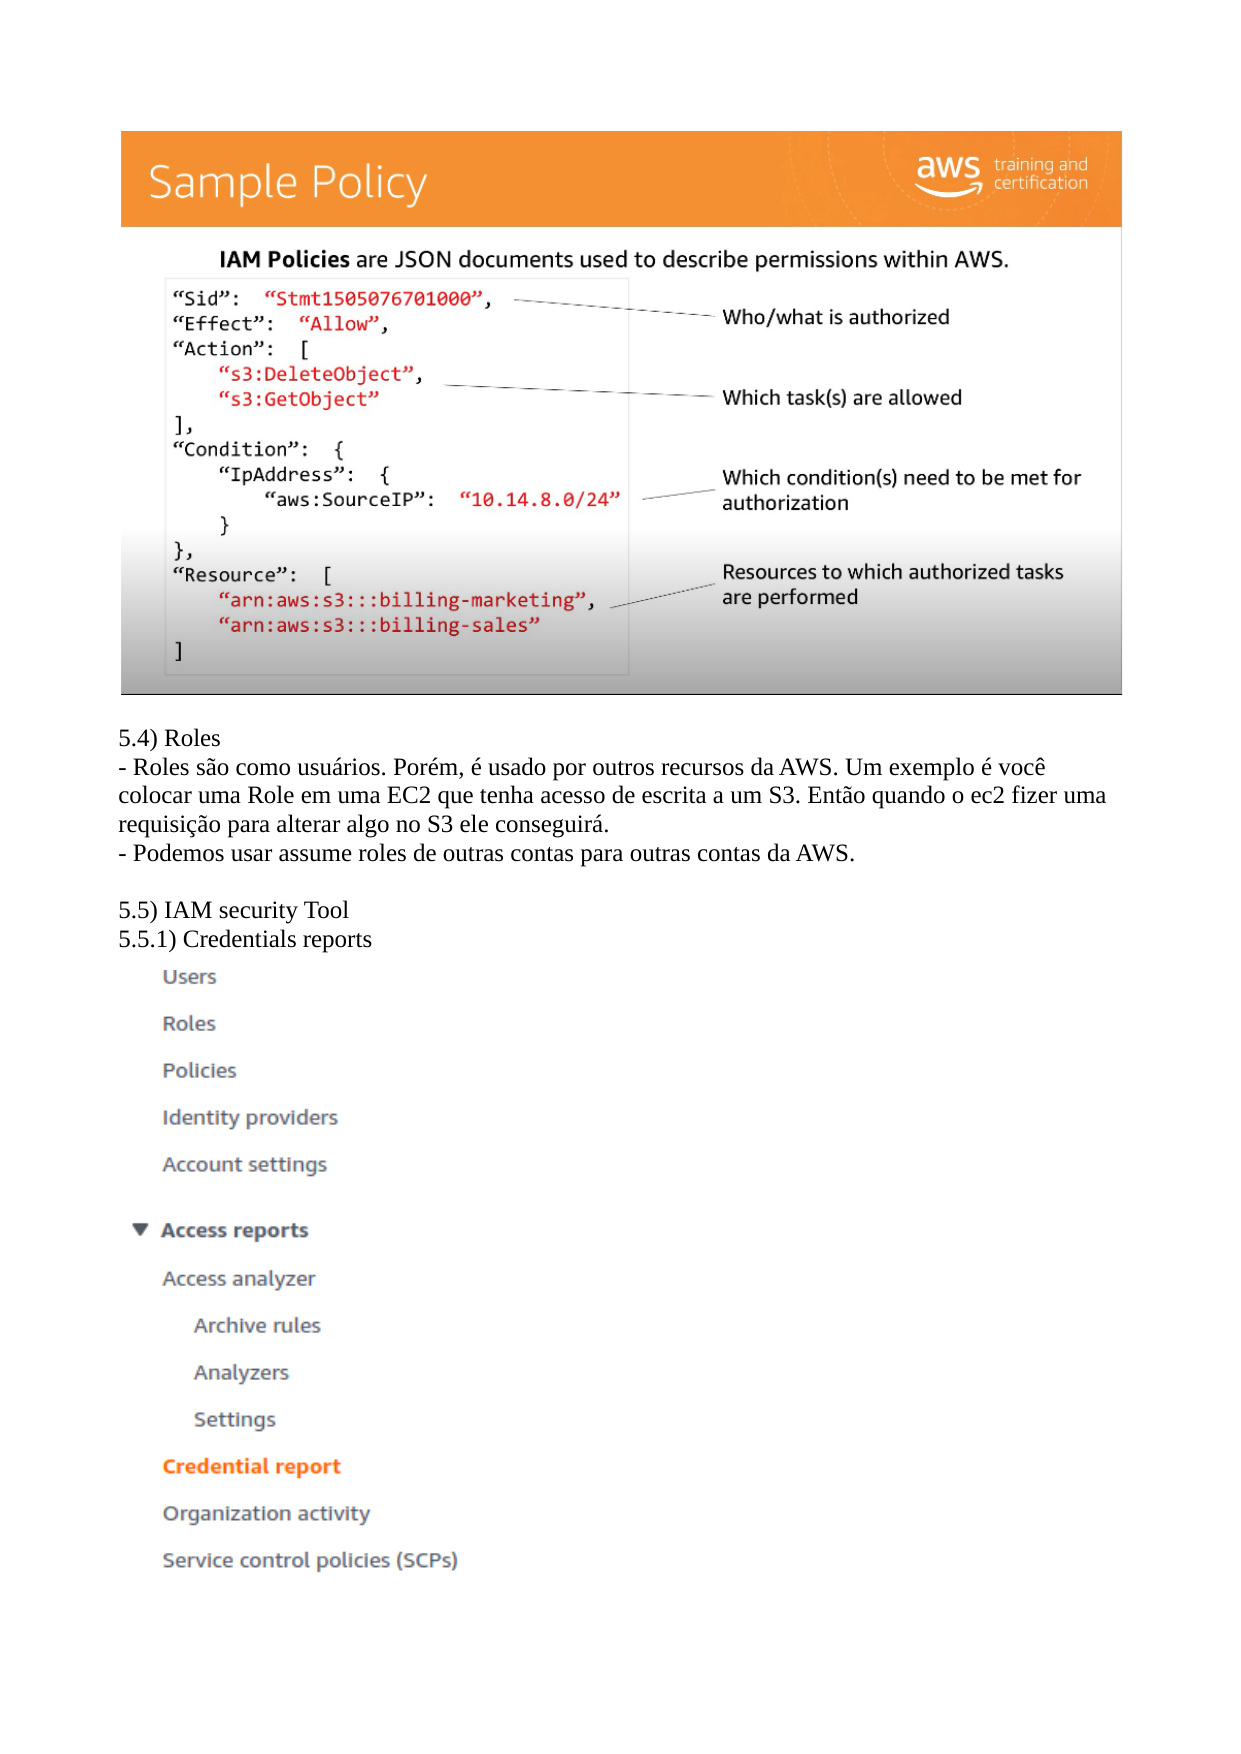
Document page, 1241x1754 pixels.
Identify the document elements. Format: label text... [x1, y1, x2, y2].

picture [114, 970, 545, 1588]
picture [118, 131, 1123, 695]
text 5.5.1) Credentials reports [118, 924, 1122, 953]
text - Roles são como usuários. Porém, é usado por outros recursos da AWS. Um exemplo é você colocar uma Role em uma EC2 que tenha acesso de escrita a um S3. Então quando o ec2 fizer uma requisição para alterar algo no S3 ele conseguirá. [118, 752, 1122, 838]
text 5.5) IAM security Tool [118, 895, 1122, 924]
text 5.4) Roles [118, 723, 1122, 752]
text - Podemos usar assume roles de outras contas para outras contas da AWS. [118, 838, 1122, 867]
